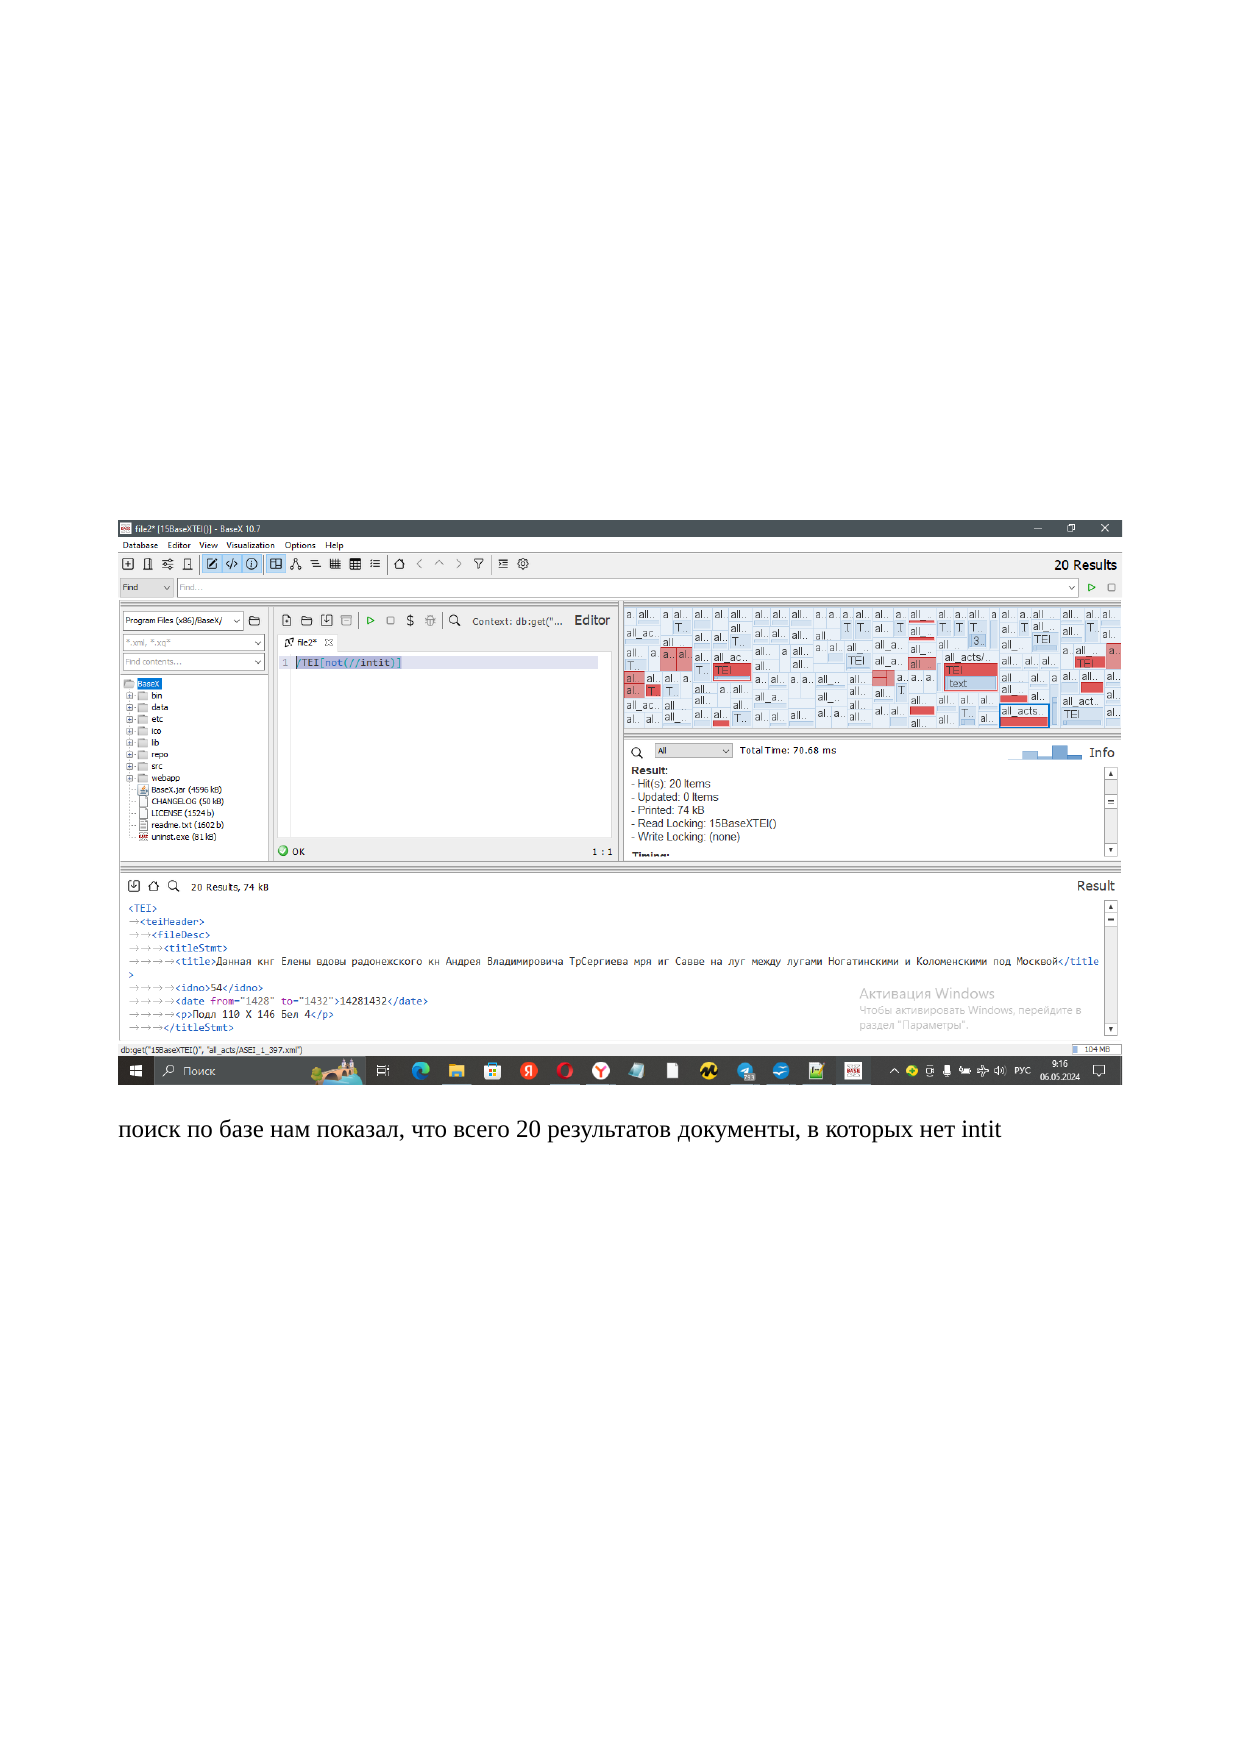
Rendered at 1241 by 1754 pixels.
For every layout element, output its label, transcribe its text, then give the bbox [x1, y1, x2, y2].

text поиск по базе нам показал, что всего 20 результатов документы, в которых нет intit [118, 1114, 1122, 1142]
picture [118, 520, 1123, 1085]
